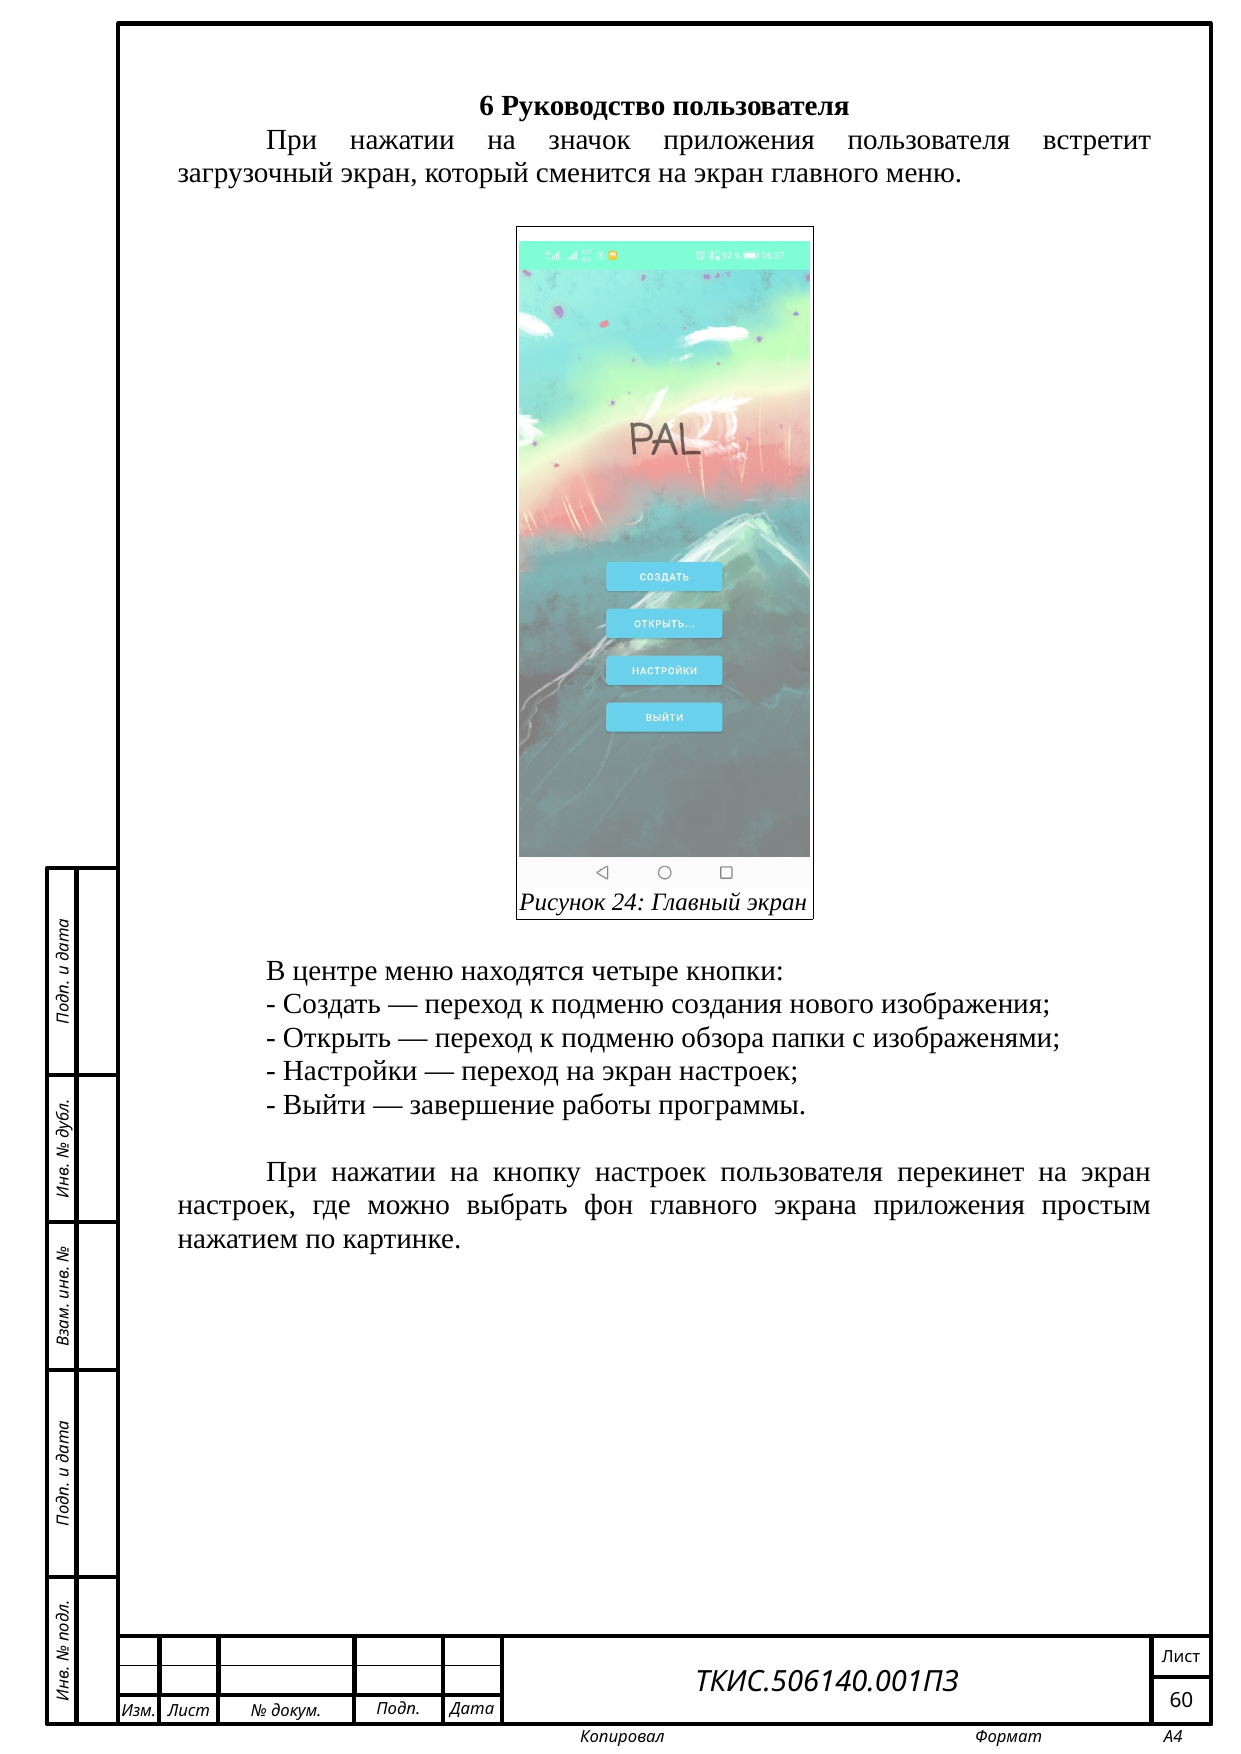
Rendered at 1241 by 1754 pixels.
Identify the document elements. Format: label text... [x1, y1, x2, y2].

text - Выйти — завершение работы программы. [177, 1087, 1152, 1120]
text - Открыть — переход к подменю обзора папки с изображенями; [177, 1020, 1152, 1053]
subtitle Руководство пользователя [177, 88, 1152, 122]
text При нажатии на кнопку настроек пользователя перекинет на экран настроек, где можно выбрать фон главного экрана приложения простым нажатием по картинке. [177, 1154, 1152, 1254]
text - Создать — переход к подменю создания нового изображения; [177, 986, 1152, 1020]
text При нажатии на значок приложения пользователя встретит загрузочный экран, который сменится на экран главного меню. [177, 122, 1152, 189]
text - Настройки — переход на экран настроек; [177, 1053, 1152, 1087]
text В центре меню находятся четыре кнопки: [177, 953, 1152, 986]
text Рисунок 24: Главный экран [519, 888, 810, 916]
picture [519, 241, 810, 888]
